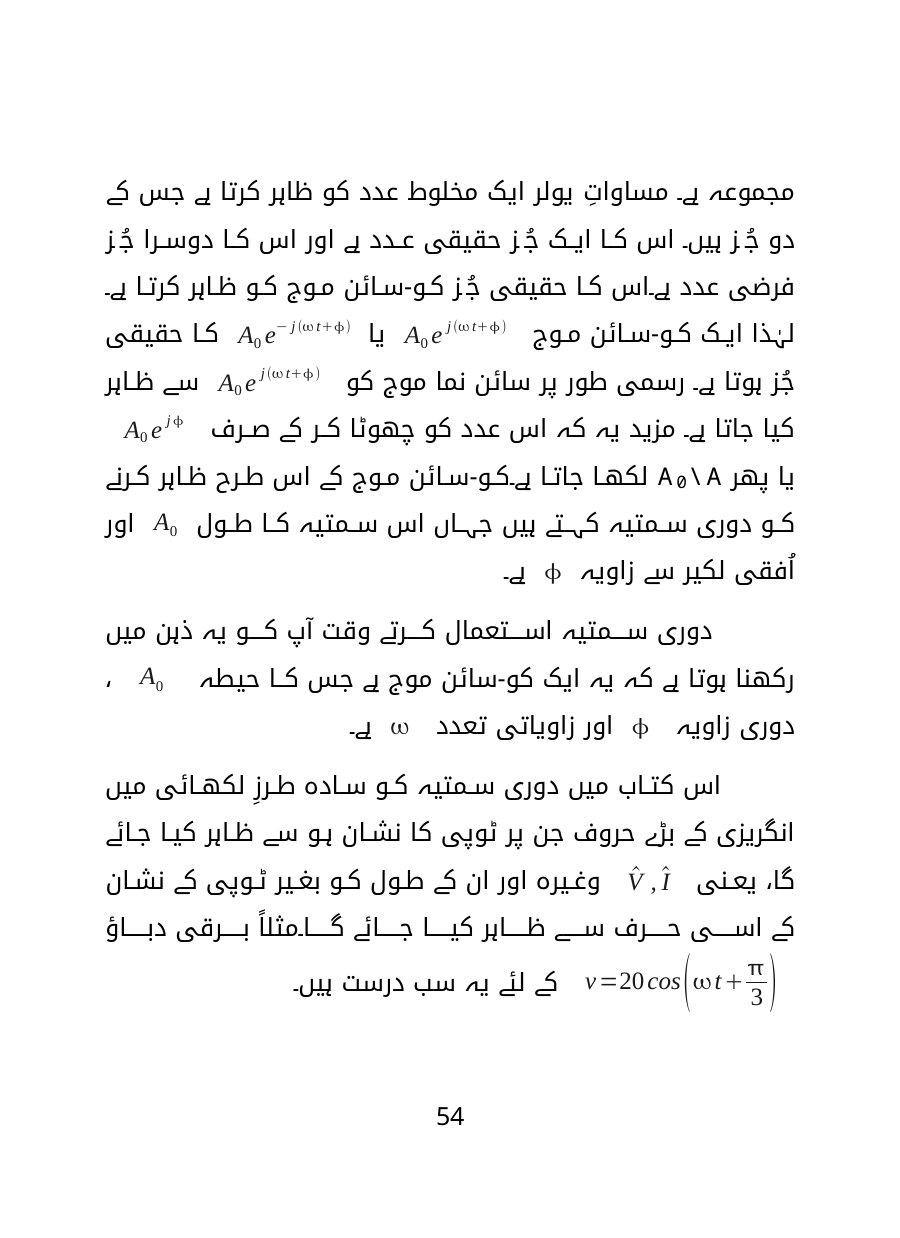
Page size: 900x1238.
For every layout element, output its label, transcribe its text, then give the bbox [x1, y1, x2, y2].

text اس سے ثابت ہوتا ہے کہ کو-سائن موج دراصل دو مخلوط اعداد کا مجموعہ ہے۔ مساواتِ یولر ایک مخلوط عدد کو ظاہر کرتا ہے جس کے دو جُز ہیں۔ اس کا ایک جُز حقیقی عدد ہے اور اس کا دوسرا جُز فرضی عدد ہے۔اس کا حقیقی جُز کو-سائن موج کو ظاہر کرتا ہے۔ لہٰذا ایک کو-سائن موج یاکا حقیقی جُز ہوتا ہے۔ رسمی طور پر سائن نما موج کو سے ظاہر کیا جاتا ہے۔ مزید یہ کہ اس عدد کو چھوٹا کر کے صرف یا پھر لکھا جاتا ہے۔کو-سائن موج کے اس طرح ظاہر کرنے کو دوری سمتیہ کہتے ہیں جہاں اس سمتیہ کا طولاور اُفقی لکیر سے زاویہہے۔ [105, 168, 795, 595]
text دوری سمتیہ استعمال کرتے وقت آپ کو یہ ذہن میں رکھنا ہوتا ہے کہ یہ ایک کو-سائن موج ہے جس کا حیطہ ، دوری زاویہ اور زاویاتی تعدد ہے۔ [105, 608, 795, 750]
text اس کتاب میں دوری سمتیہ کو سادہ طرزِ لکھائی میں انگریزی کے بڑے حروف جن پر ٹوپی کا نشان ہو سے ظاہر کیا جائے گا، یعنی وغیرہ اور ان کے طول کو بغیر ٹوپی کے نشان کے اسی حرف سے ظاہر کیا جائے گا۔مثلاً برقی دباؤ کے لئے یہ سب درست ہیں۔ [105, 762, 795, 1014]
